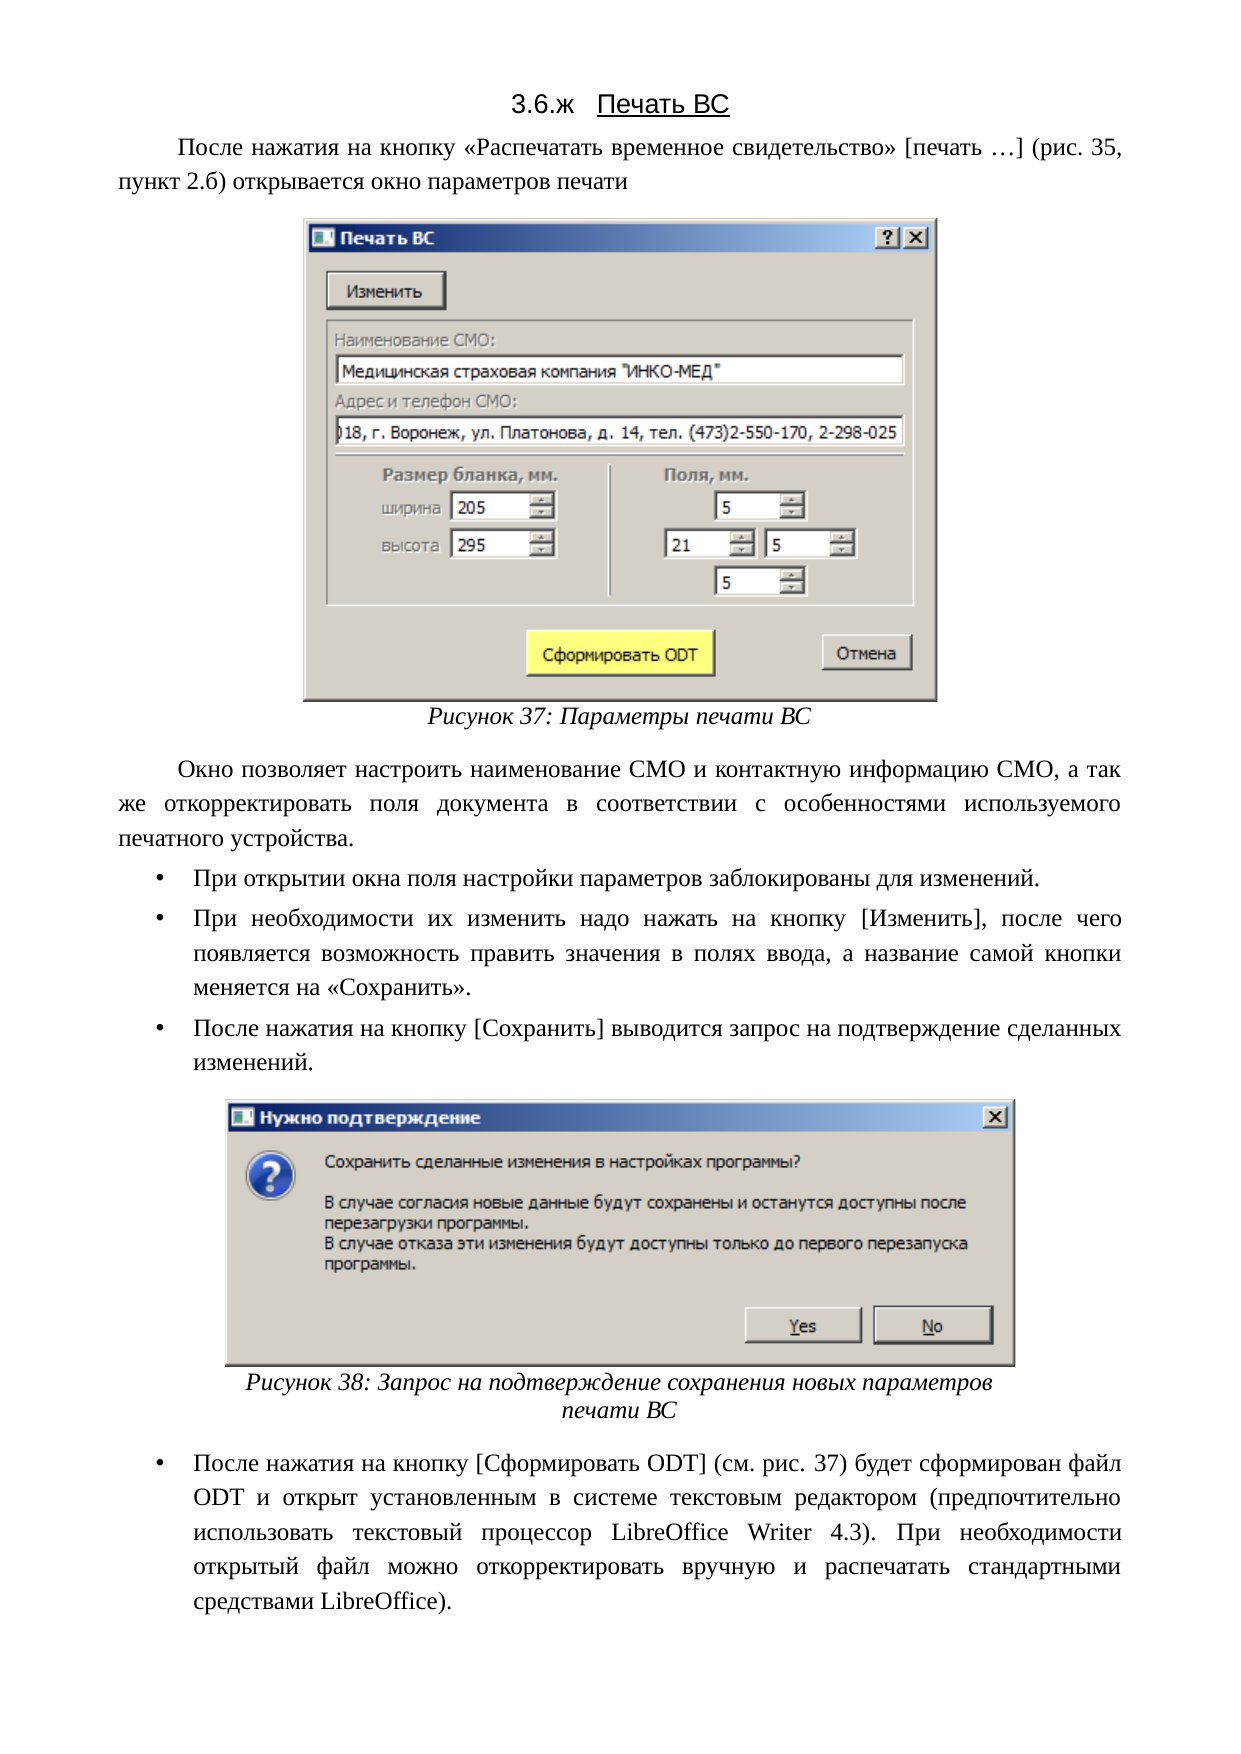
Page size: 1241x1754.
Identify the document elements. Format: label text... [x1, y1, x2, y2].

text Рисунок 37: Параметры печати ВС [286, 218, 954, 730]
list При необходимости их изменить надо нажать на кнопку [Изменить], после чего появляется возможность править значения в полях ввода, а название самой кнопки меняется на «Сохранить». [156, 903, 1122, 1001]
text Окно позволяет настроить наименование СМО и контактную информацию СМО, а так же откорректировать поля документа в соответствии с особенностями используемого печатного устройства. [118, 754, 1122, 851]
list После нажатия на кнопку [Сохранить] выводится запрос на подтверждение сделанных изменений. [156, 1013, 1122, 1076]
list При открытии окна поля настройки параметров заблокированы для изменений. [156, 863, 1122, 892]
list После нажатия на кнопку [Сформировать ODT] (см. рис. 37) будет сформирован файл ODT и открыт установленным в системе текстовым редактором (предпочтительно использовать текстовый процессор LibreOffice Writer 4.3). При необходимости открытый файл можно откорректировать вручную и распечатать стандартными средствами LibreOffice). [156, 1448, 1122, 1615]
picture [303, 218, 938, 702]
text Рисунок 38: Запрос на подтверждение сохранения новых параметров печати ВС [207, 1100, 1033, 1424]
text После нажатия на кнопку «Распечатать временное свидетельство» [печать …] (рис. 35, пункт 2.б) открывается окно параметров печати [118, 132, 1122, 195]
picture [225, 1099, 1016, 1367]
subtitle Печать ВС [118, 88, 1122, 119]
